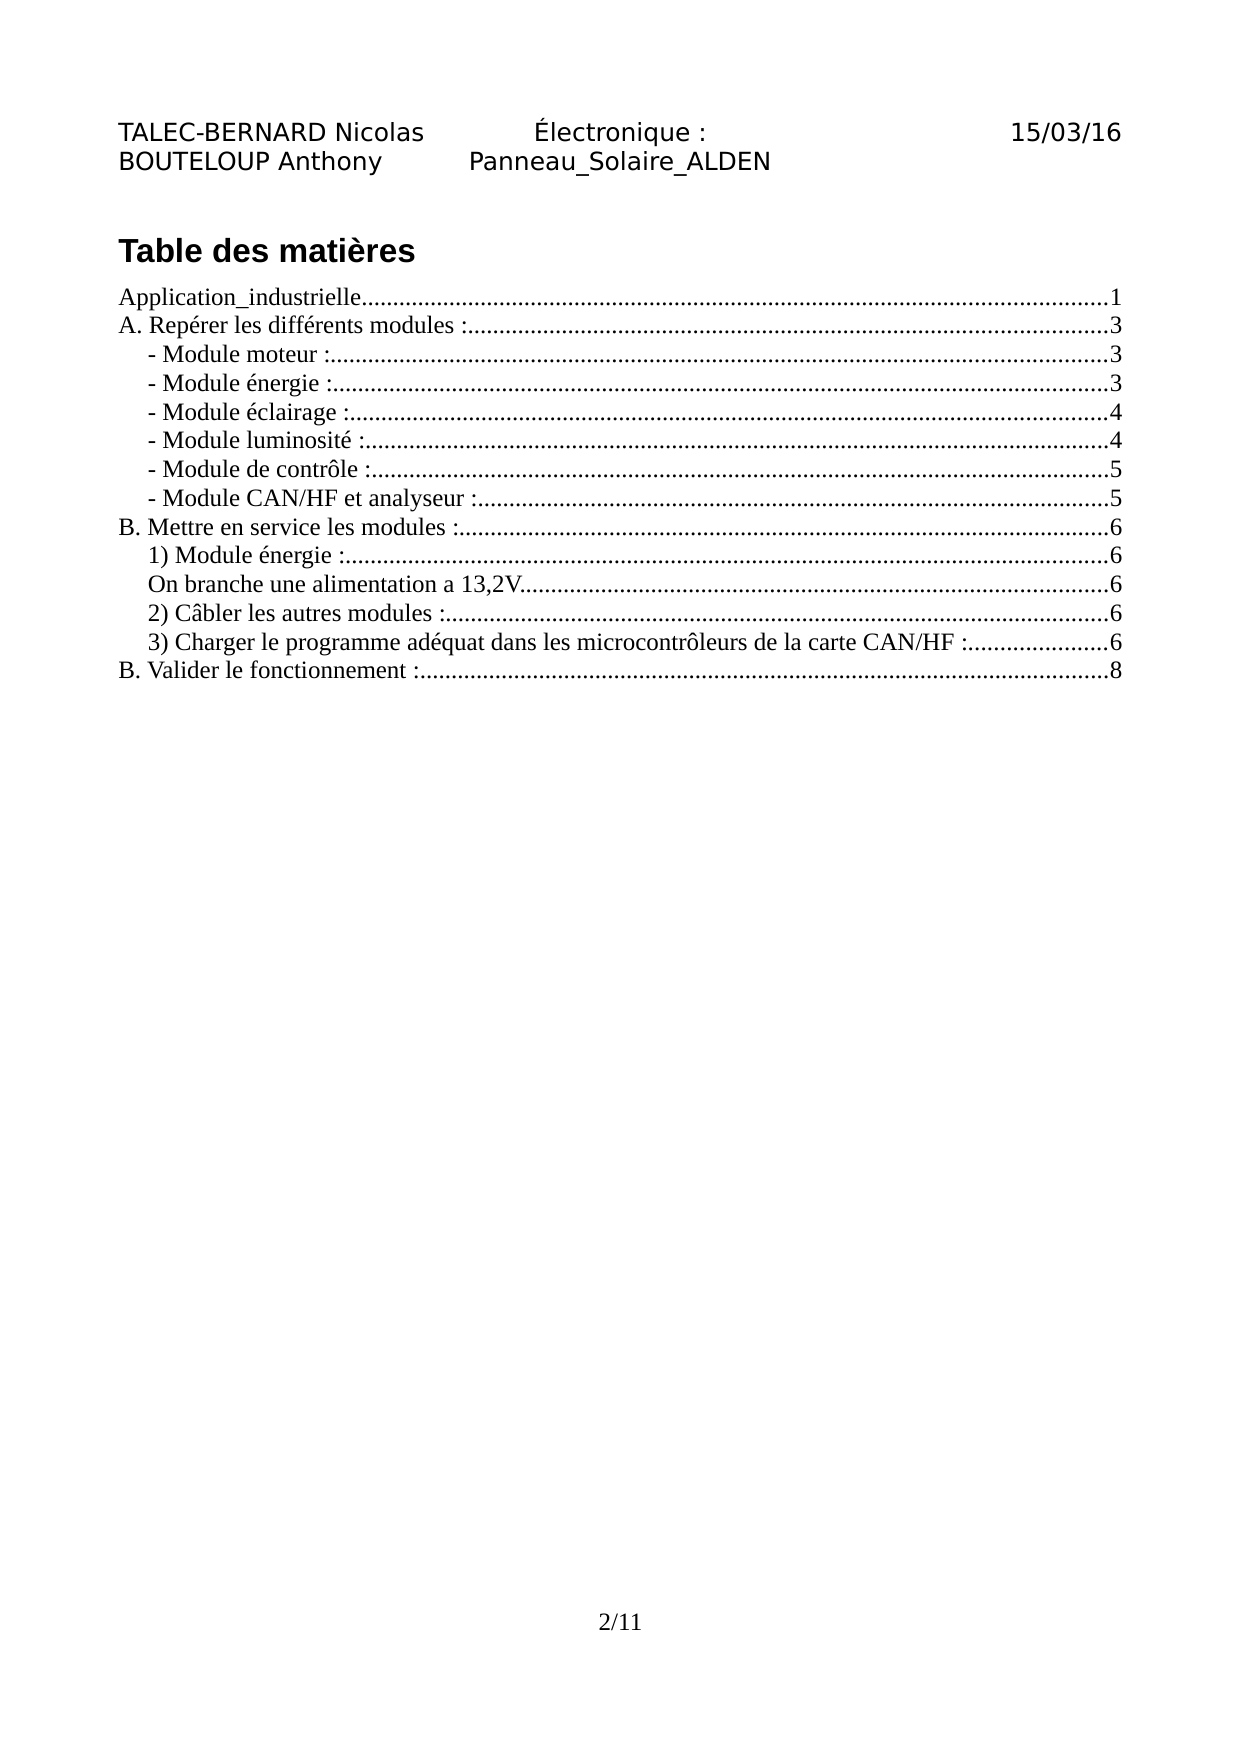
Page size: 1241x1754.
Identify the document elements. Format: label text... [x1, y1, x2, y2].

text - Module éclairage : 4 [148, 397, 1122, 426]
text - Module luminosité : 4 [148, 426, 1122, 454]
text - Module moteur : 3 [148, 339, 1122, 368]
text 2) Câbler les autres modules : 6 [148, 598, 1122, 627]
text Application_industrielle 1 [118, 282, 1122, 311]
text B. Valider le fonctionnement : 8 [118, 656, 1122, 684]
text B. Mettre en service les modules : 6 [118, 512, 1122, 541]
text On branche une alimentation a 13,2V. 6 [148, 569, 1122, 598]
subtitle Table des matières [118, 231, 1122, 269]
text - Module CAN/HF et analyseur : 5 [148, 483, 1122, 512]
text 1) Module énergie : 6 [148, 541, 1122, 569]
text 3) Charger le programme adéquat dans les microcontrôleurs de la carte CAN/HF : 6 [148, 627, 1122, 656]
text - Module énergie : 3 [148, 368, 1122, 397]
text A. Repérer les différents modules : 3 [118, 311, 1122, 339]
text - Module de contrôle : 5 [148, 454, 1122, 483]
